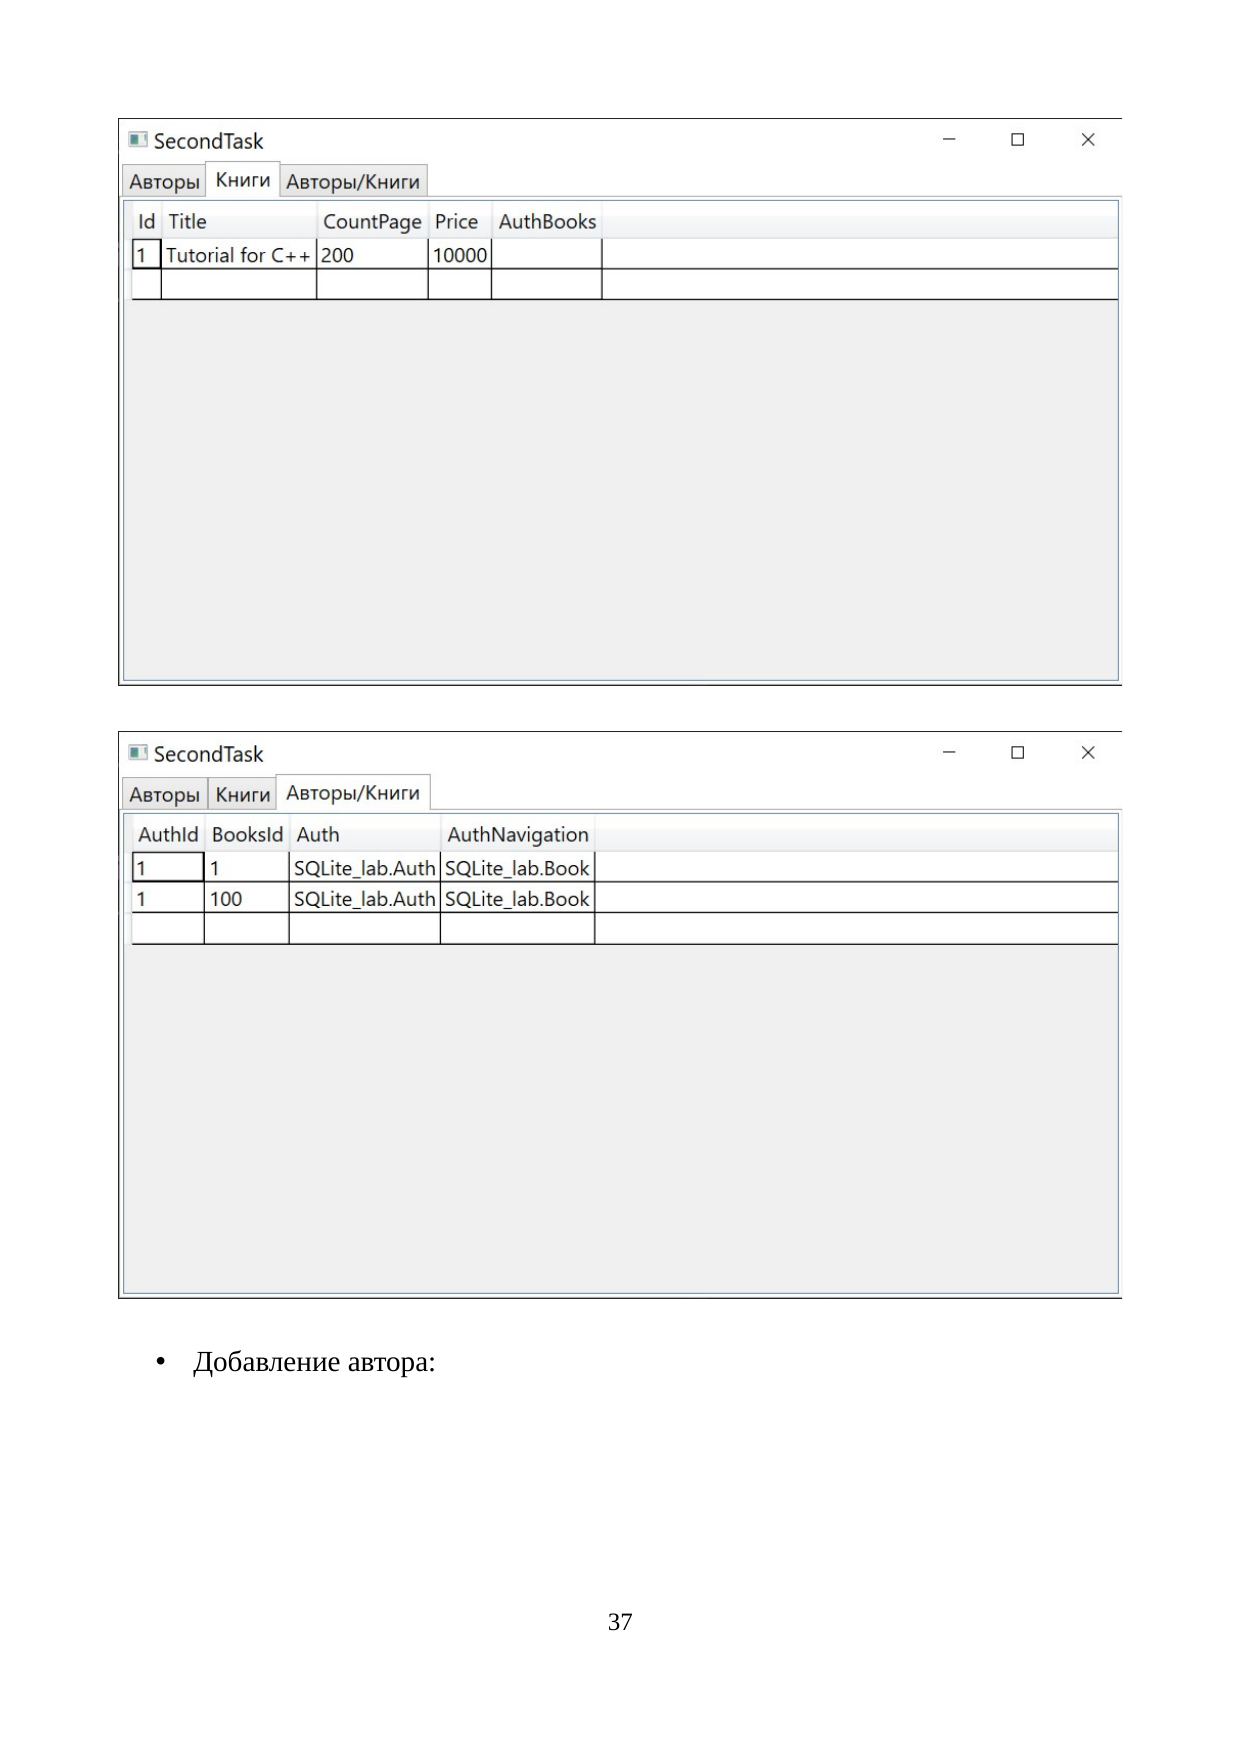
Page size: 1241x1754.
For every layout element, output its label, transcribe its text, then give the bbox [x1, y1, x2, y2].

picture [118, 118, 1123, 686]
picture [118, 731, 1123, 1299]
list Добавление автора: [156, 1344, 1122, 1378]
